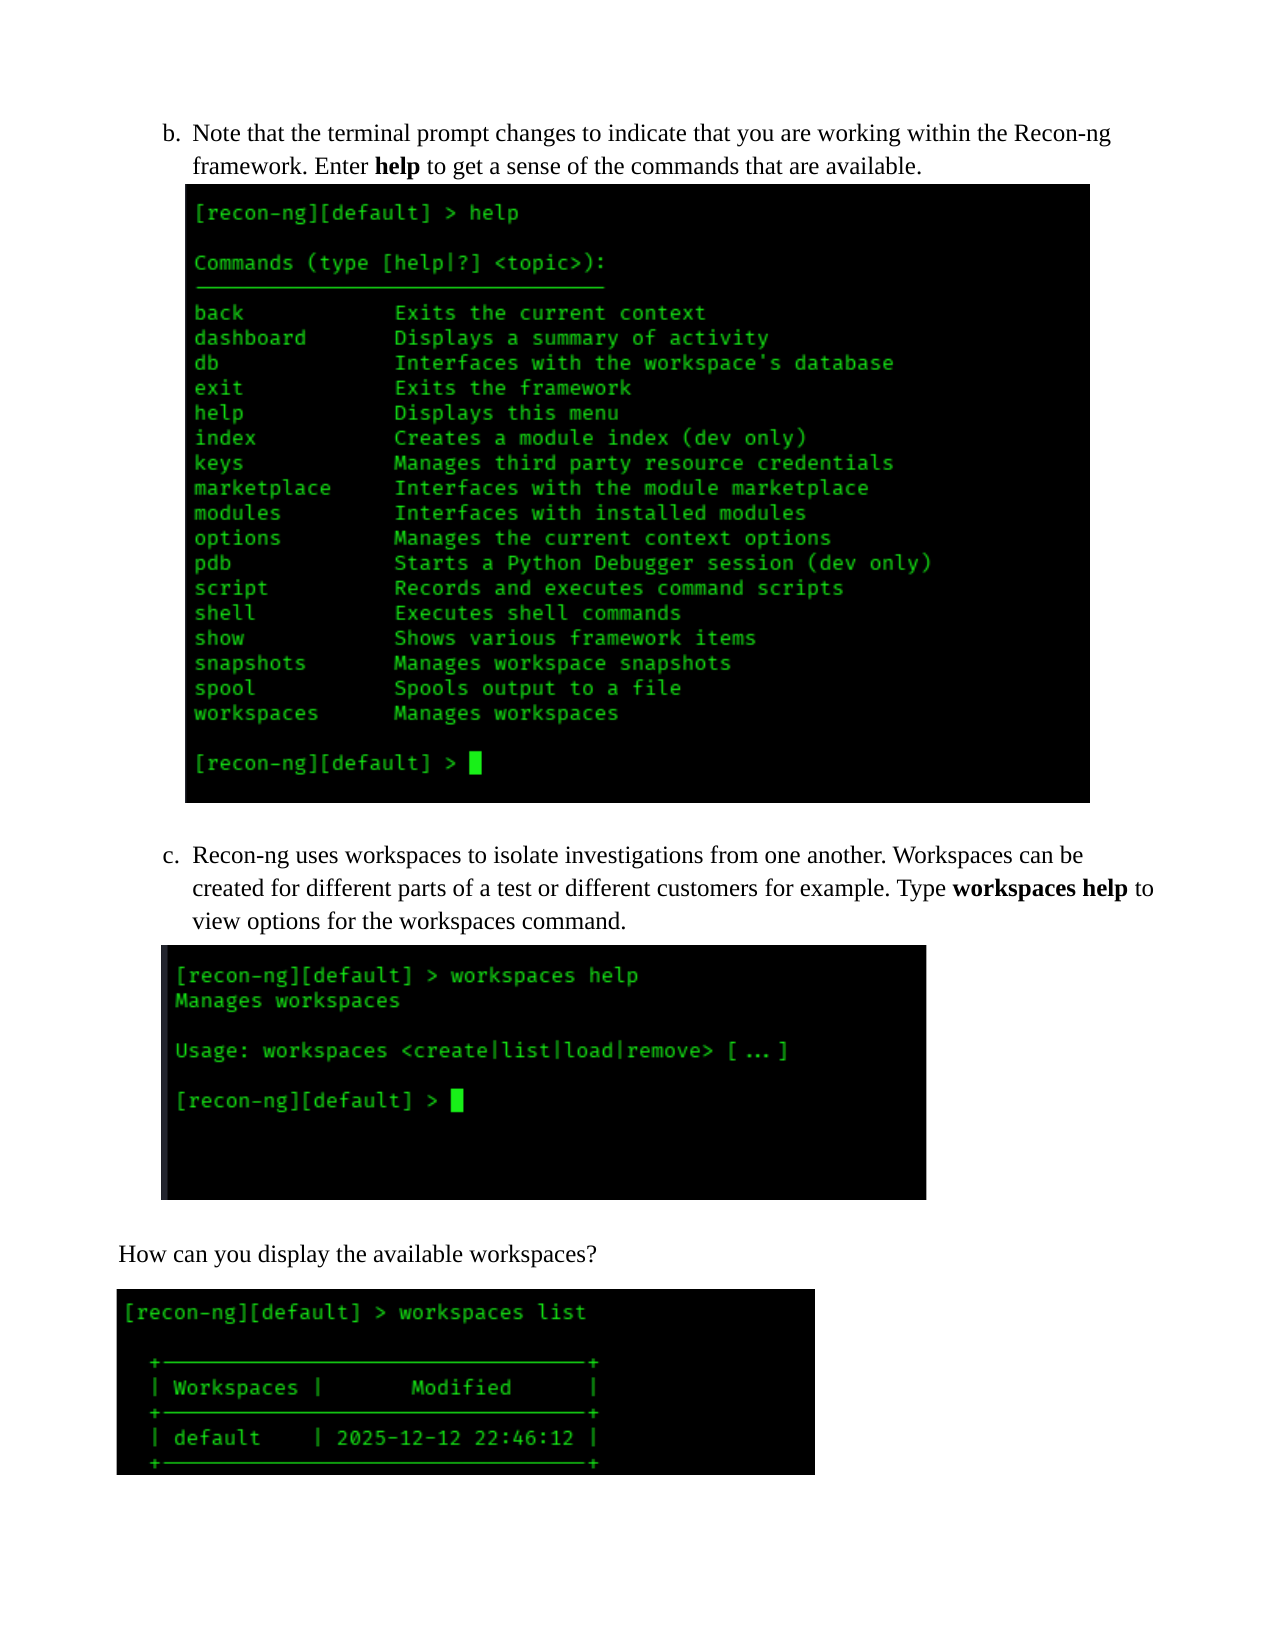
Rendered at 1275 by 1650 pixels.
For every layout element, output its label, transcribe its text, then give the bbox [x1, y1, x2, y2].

list Recon-ng uses workspaces to isolate investigations from one another. Workspaces can be created for different parts of a test or different customers for example. Type workspaces help to view options for the workspaces command. [162, 840, 1157, 935]
list Note that the terminal prompt changes to indicate that you are working within the Recon-ng framework. Enter help to get a sense of the commands that are available. [162, 118, 1157, 180]
picture [185, 184, 1090, 803]
text How can you display the available workspaces? [118, 1239, 1157, 1268]
picture [116, 1289, 815, 1475]
picture [161, 945, 927, 1200]
